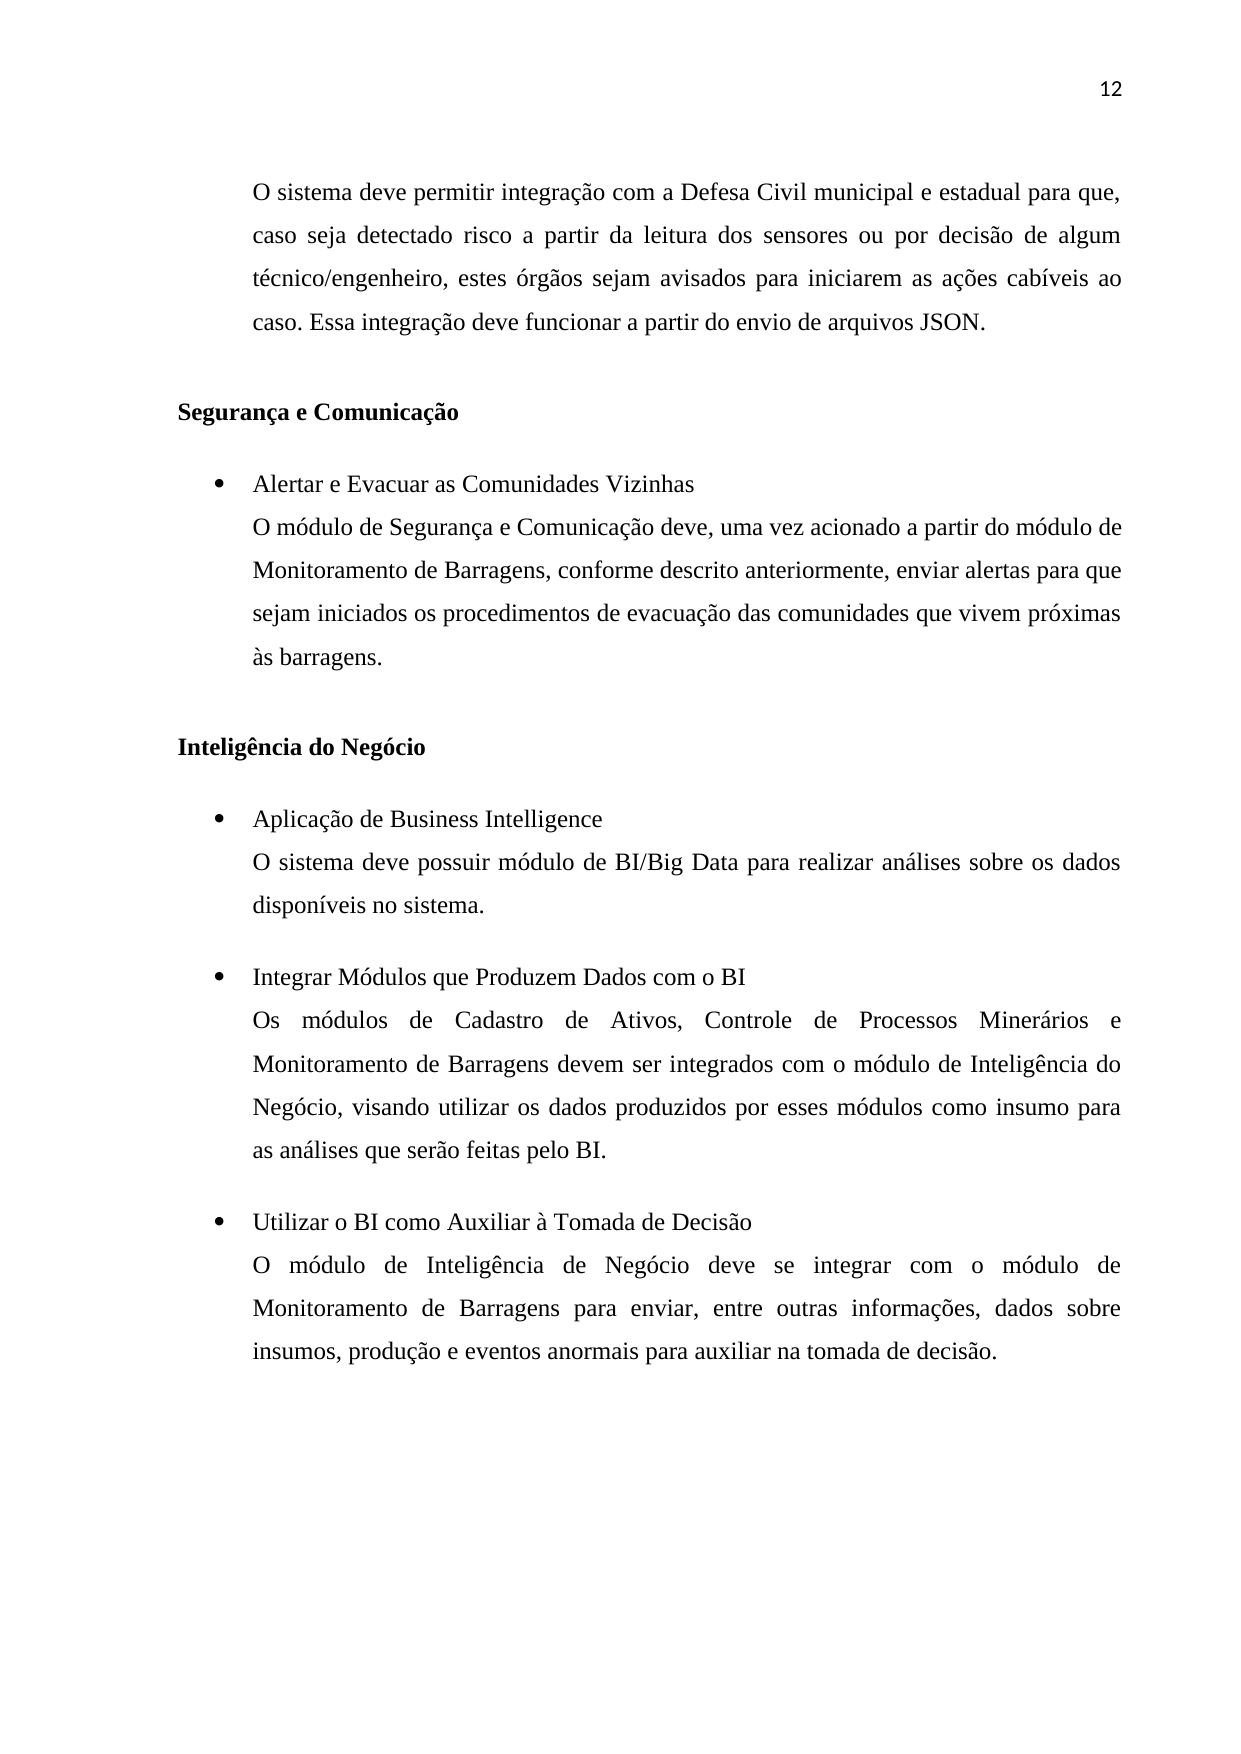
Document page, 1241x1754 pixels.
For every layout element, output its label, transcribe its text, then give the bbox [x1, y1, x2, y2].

text O sistema deve possuir módulo de BI/Big Data para realizar análises sobre os dados disponíveis no sistema. [252, 847, 1122, 919]
text O sistema deve permitir integração com a Defesa Civil municipal e estadual para que, caso seja detectado risco a partir da leitura dos sensores ou por decisão de algum técnico/engenheiro, estes órgãos sejam avisados para iniciarem as ações cabíveis ao caso. Essa integração deve funcionar a partir do envio de arquivos JSON. [252, 177, 1122, 335]
list Integrar Módulos que Produzem Dados com o BI [215, 962, 1122, 991]
text O módulo de Segurança e Comunicação deve, uma vez acionado a partir do módulo de Monitoramento de Barragens, conforme descrito anteriormente, enviar alertas para que sejam iniciados os procedimentos de evacuação das comunidades que vivem próximas às barragens. [252, 512, 1122, 670]
list Utilizar o BI como Auxiliar à Tomada de Decisão [215, 1207, 1122, 1236]
text Os módulos de Cadastro de Ativos, Controle de Processos Minerários e Monitoramento de Barragens devem ser integrados com o módulo de Inteligência do Negócio, visando utilizar os dados produzidos por esses módulos como insumo para as análises que serão feitas pelo BI. [252, 1006, 1122, 1164]
list Aplicação de Business Intelligence [215, 804, 1122, 833]
text O módulo de Inteligência de Negócio deve se integrar com o módulo de Monitoramento de Barragens para enviar, entre outras informações, dados sobre insumos, produção e eventos anormais para auxiliar na tomada de decisão. [252, 1250, 1122, 1365]
text Segurança e Comunicação [177, 397, 1122, 426]
list Alertar e Evacuar as Comunidades Vizinhas [215, 469, 1122, 498]
text Inteligência do Negócio [177, 732, 1122, 761]
